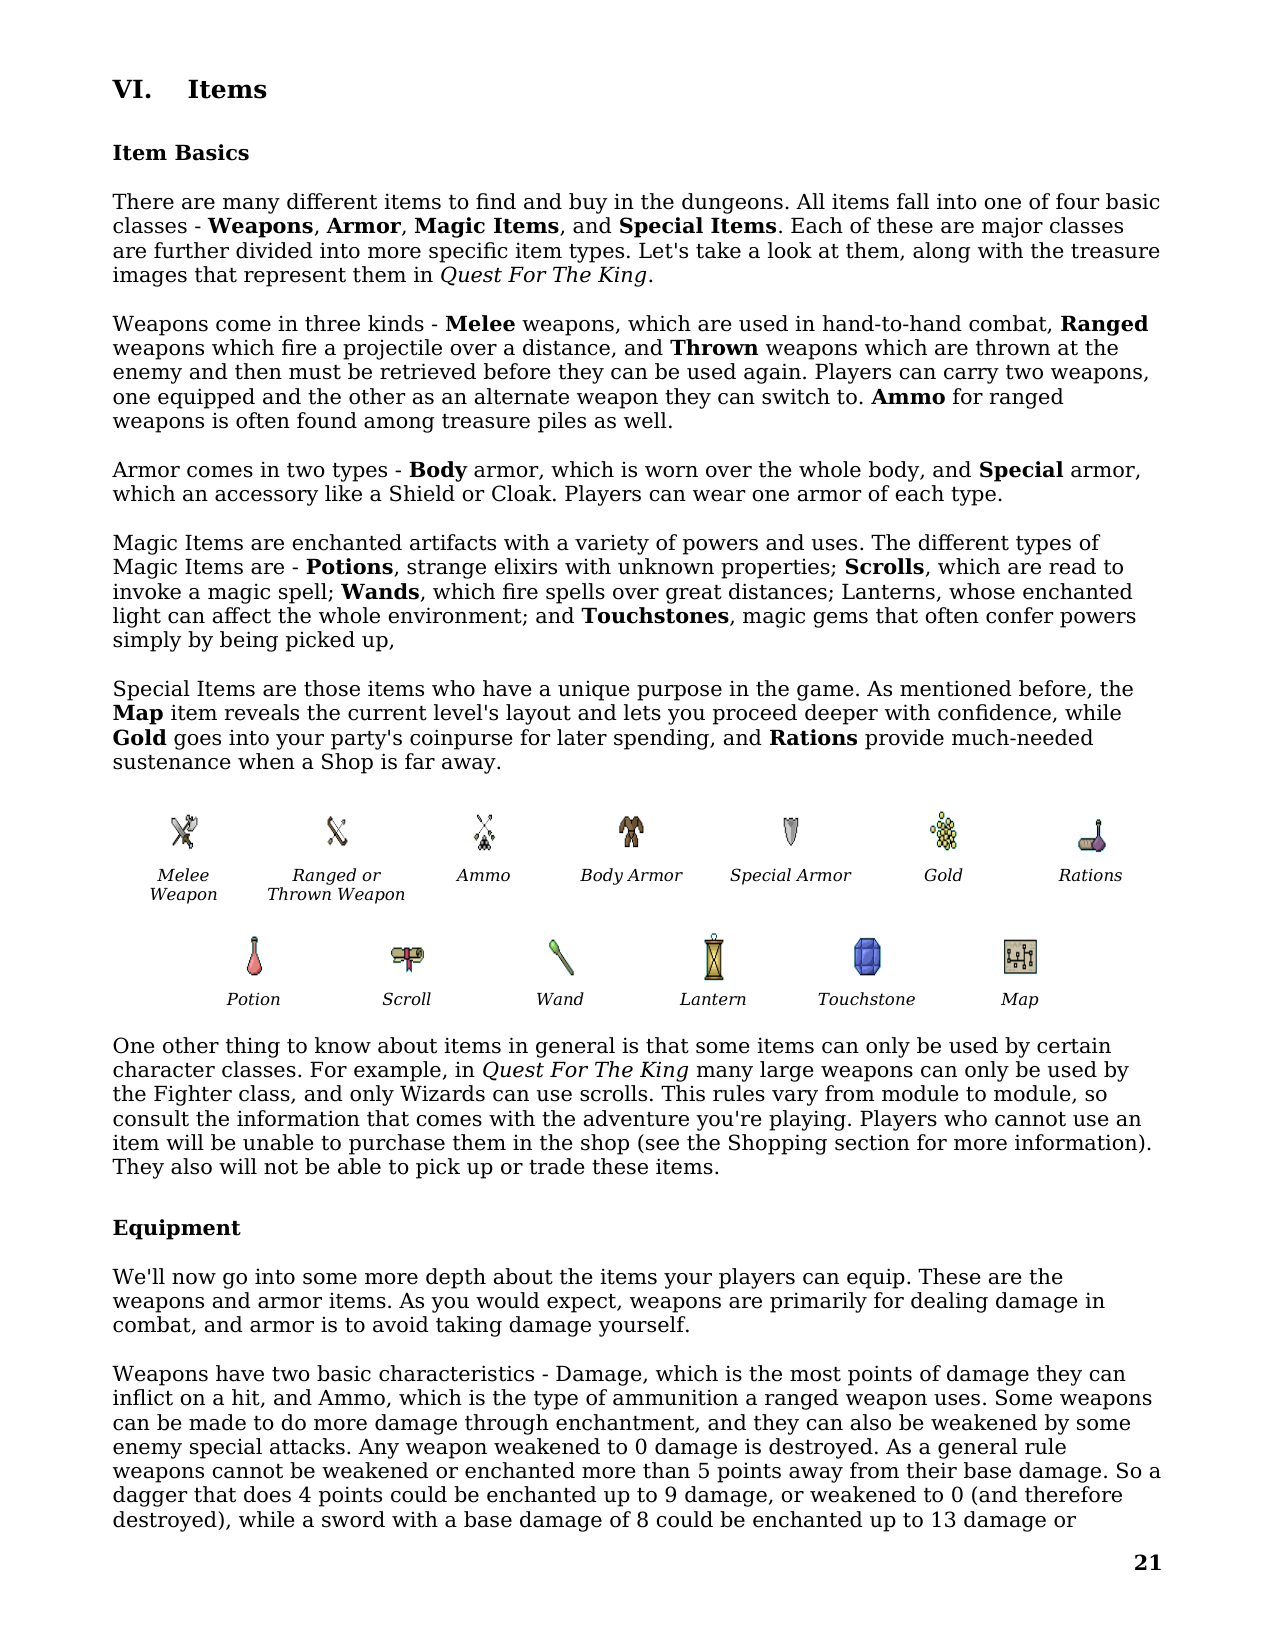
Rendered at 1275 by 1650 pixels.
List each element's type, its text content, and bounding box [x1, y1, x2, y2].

picture [390, 932, 425, 982]
table_header [791, 924, 944, 990]
table_header [484, 924, 637, 990]
text We'll now go into some more depth about the items your players can equip. These are the weapons and armor items. As you would expect, weapons are primarily for dealing damage in combat, and armor is to avoid taking damage yourself. [112, 1265, 1162, 1338]
picture [697, 932, 731, 982]
table_cell Lantern [638, 990, 791, 1009]
text Weapons have two basic characteristics - Damage, which is the most points of damage they can inflict on a hit, and Ammo, which is the type of ammunition a ranged weapon uses. Some weapons can be made to do more damage through enchantment, and they can also be weakened by some enemy special attacks. Any weapon weakened to 0 damage is destroyed. As a general rule weapons cannot be weakened or enchanted more than 5 points away from their base damage. So a dagger that does 4 points could be enchanted up to 9 damage, or weakened to 0 (and therefore destroyed), while a sword with a base damage of 8 could be enchanted up to 13 damage or [112, 1362, 1162, 1532]
text Special Items are those items who have a unique purpose in the game. As mentioned before, the Map item reveals the current level's layout and lets you proceed deeper with confidence, while Gold goes into your party's coinpurse for later spending, and Rations provide much-needed sustenance when a Shop is far away. [112, 677, 1162, 774]
text One other thing to know about items in general is that some items can only be used by certain character classes. For example, in Quest For The King many large weapons can only be used by the Fighter class, and only Wizards can use scrolls. This rules vary from module to module, so consult the information that comes with the adventure you're playing. Players who cannot use an item will be unable to purchase them in the shop (see the Shopping section for more information). They also will not be able to pick up or trade these items. [112, 1034, 1162, 1179]
table_header [868, 799, 1021, 865]
table_cell Map [944, 990, 1097, 1009]
picture [237, 932, 272, 982]
table_header [944, 924, 1097, 990]
table_cell Scroll [331, 990, 484, 1009]
picture [774, 807, 808, 857]
picture [1003, 932, 1038, 982]
table_cell Gold [868, 865, 1021, 904]
picture [927, 807, 962, 857]
text Armor comes in two types - Body armor, which is worn over the whole body, and Special armor, which an accessory like a Shield or Cloak. Players can wear one armor of each type. [112, 458, 1162, 506]
text Magic Items are enchanted artifacts with a variety of powers and uses. The different types of Magic Items are - Potions, strange elixirs with unknown properties; Scrolls, which are read to invoke a magic spell; Wands, which fire spells over great distances; Lanterns, whose enchanted light can affect the whole environment; and Touchstones, magic gems that often confer powers simply by being picked up, [112, 531, 1162, 653]
picture [320, 807, 354, 857]
table_header [114, 799, 254, 865]
table_cell Ranged or Thrown Weapon [254, 865, 420, 904]
picture [615, 807, 649, 857]
table_header [331, 924, 484, 990]
table_cell Body Armor [549, 865, 714, 904]
table_cell Special Armor [715, 865, 868, 904]
table_header [254, 799, 420, 865]
table_cell Melee Weapon [114, 865, 254, 904]
table_header [1021, 799, 1162, 865]
picture [850, 932, 884, 982]
subtitle Equipment [112, 1216, 1162, 1241]
table_cell Touchstone [791, 990, 944, 1009]
table_cell Wand [484, 990, 637, 1009]
subtitle VI. Items [112, 75, 1162, 104]
table_header [715, 799, 868, 865]
table_header [420, 799, 549, 865]
picture [167, 807, 202, 857]
picture [544, 932, 578, 982]
picture [467, 807, 502, 857]
subtitle Item Basics [112, 141, 1162, 166]
text Weapons come in three kinds - Melee weapons, which are used in hand-to-hand combat, Ranged weapons which fire a projectile over a distance, and Thrown weapons which are thrown at the enemy and then must be retrieved before they can be used again. Players can carry two weapons, one equipped and the other as an alternate weapon they can switch to. Ammo for ranged weapons is often found among treasure piles as well. [112, 311, 1162, 433]
table_header [638, 924, 791, 990]
table_cell Rations [1021, 865, 1162, 904]
text There are many different items to find and buy in the dungeons. All items fall into one of four basic classes - Weapons, Armor, Magic Items, and Special Items. Each of these are major classes are further divided into more specific item types. Let's take a look at them, along with the treasure images that represent them in Quest For The King. [112, 190, 1162, 287]
table_cell Potion [178, 990, 331, 1009]
picture [1074, 807, 1109, 857]
table_header [549, 799, 714, 865]
table_cell Ammo [420, 865, 549, 904]
table_header [178, 924, 331, 990]
